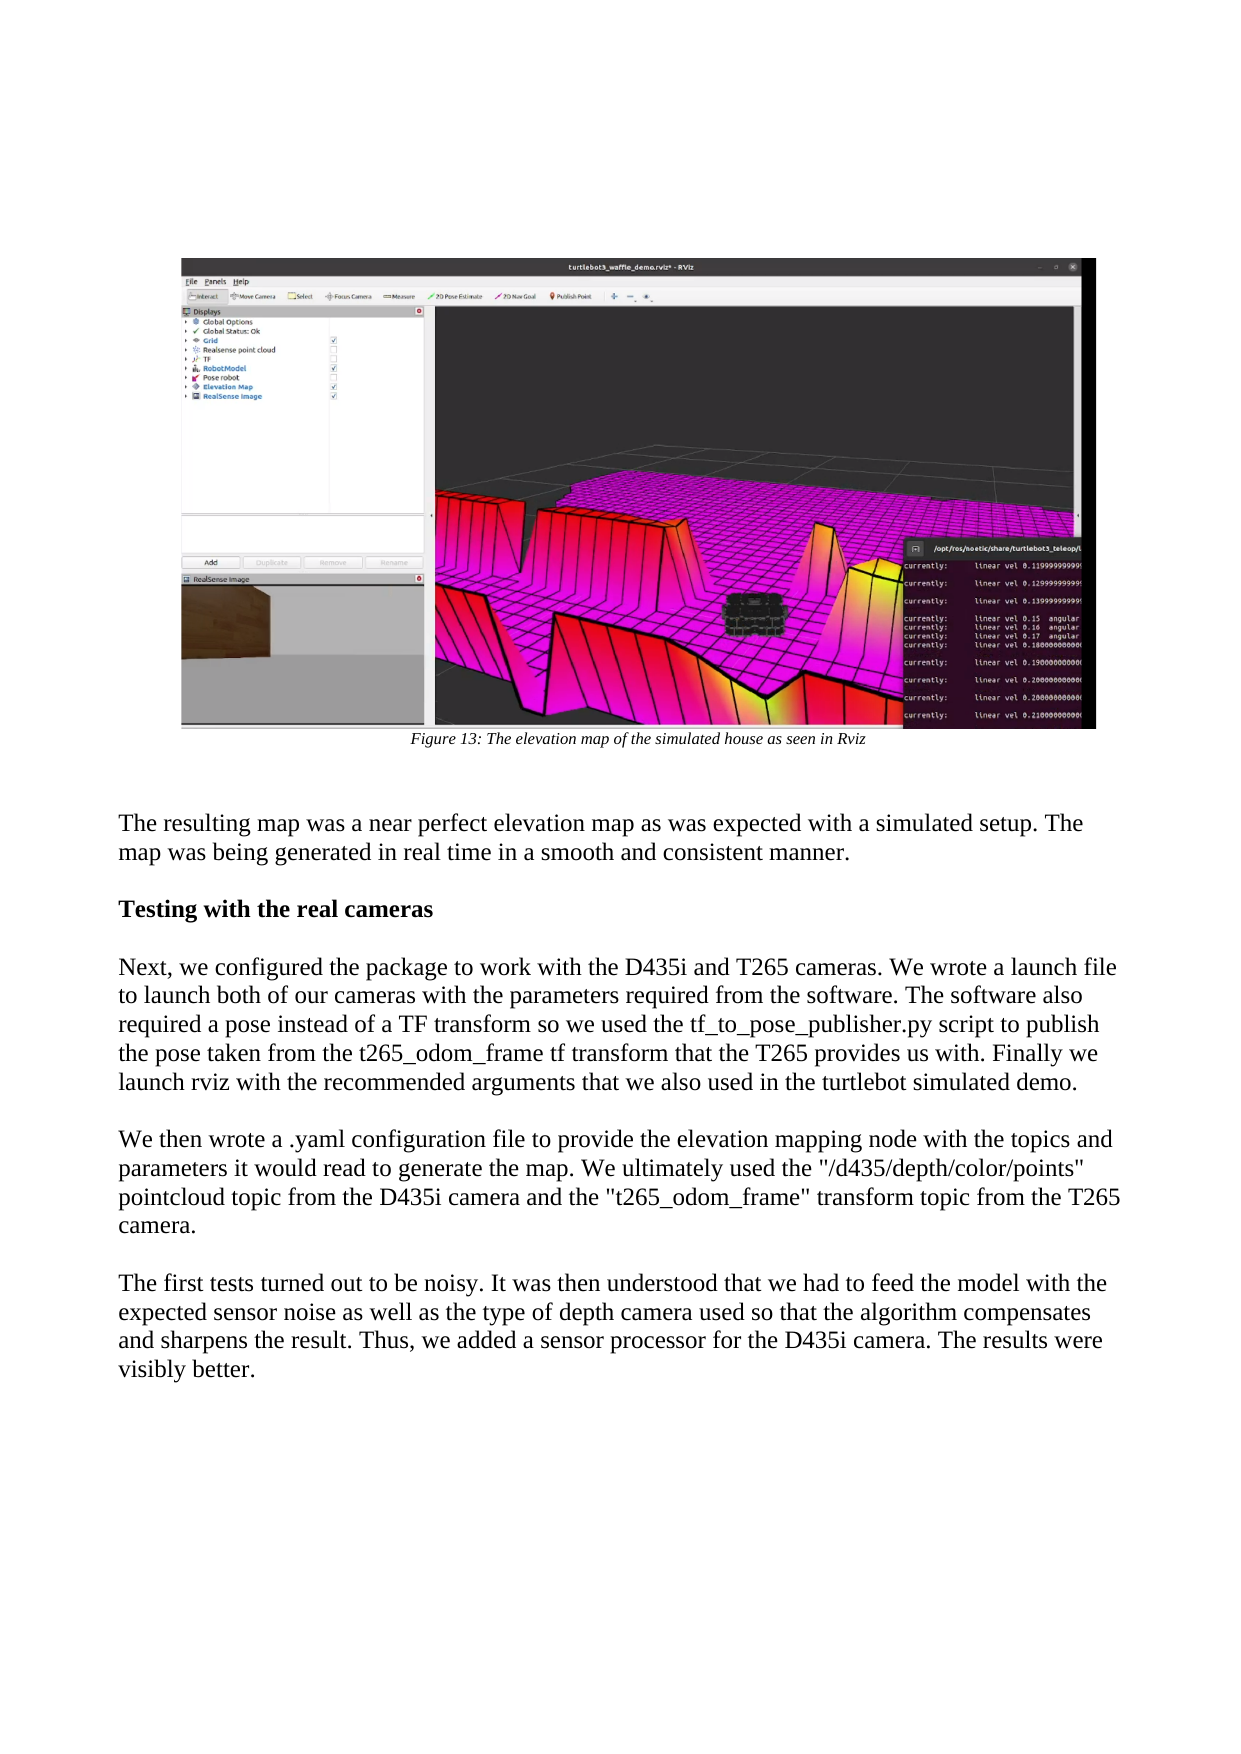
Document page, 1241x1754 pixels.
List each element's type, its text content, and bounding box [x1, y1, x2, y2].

text The resulting map was a near perfect elevation map as was expected with a simulated setup. The map was being generated in real time in a smooth and consistent manner. [118, 808, 1122, 866]
text We then wrote a .yaml configuration file to provide the elevation mapping node with the topics and parameters it would read to generate the map. We ultimately used the "/d435/depth/color/points" pointcloud topic from the D435i camera and the "t265_odom_frame" transform topic from the T265 camera. [118, 1124, 1122, 1239]
text Testing with the real cameras [118, 894, 1122, 923]
text The first tests turned out to be noisy. It was then understood that we had to feed the model with the expected sensor noise as well as the type of depth camera used so that the algorithm compensates and sharpens the result. Thus, we added a sensor processor for the D435i camera. The results were visibly better. [118, 1268, 1122, 1383]
text Figure 13: The elevation map of the simulated house as seen in Rviz [181, 729, 1096, 748]
text Next, we configured the package to work with the D435i and T265 cameras. We wrote a launch file to launch both of our cameras with the parameters required from the software. The software also required a pose instead of a TF transform so we used the tf_to_pose_publisher.py script to publish the pose taken from the t265_odom_frame tf transform that the T265 provides us with. Finally we launch rviz with the recommended arguments that we also used in the turtlebot simulated demo. [118, 952, 1122, 1096]
picture [181, 258, 1097, 729]
